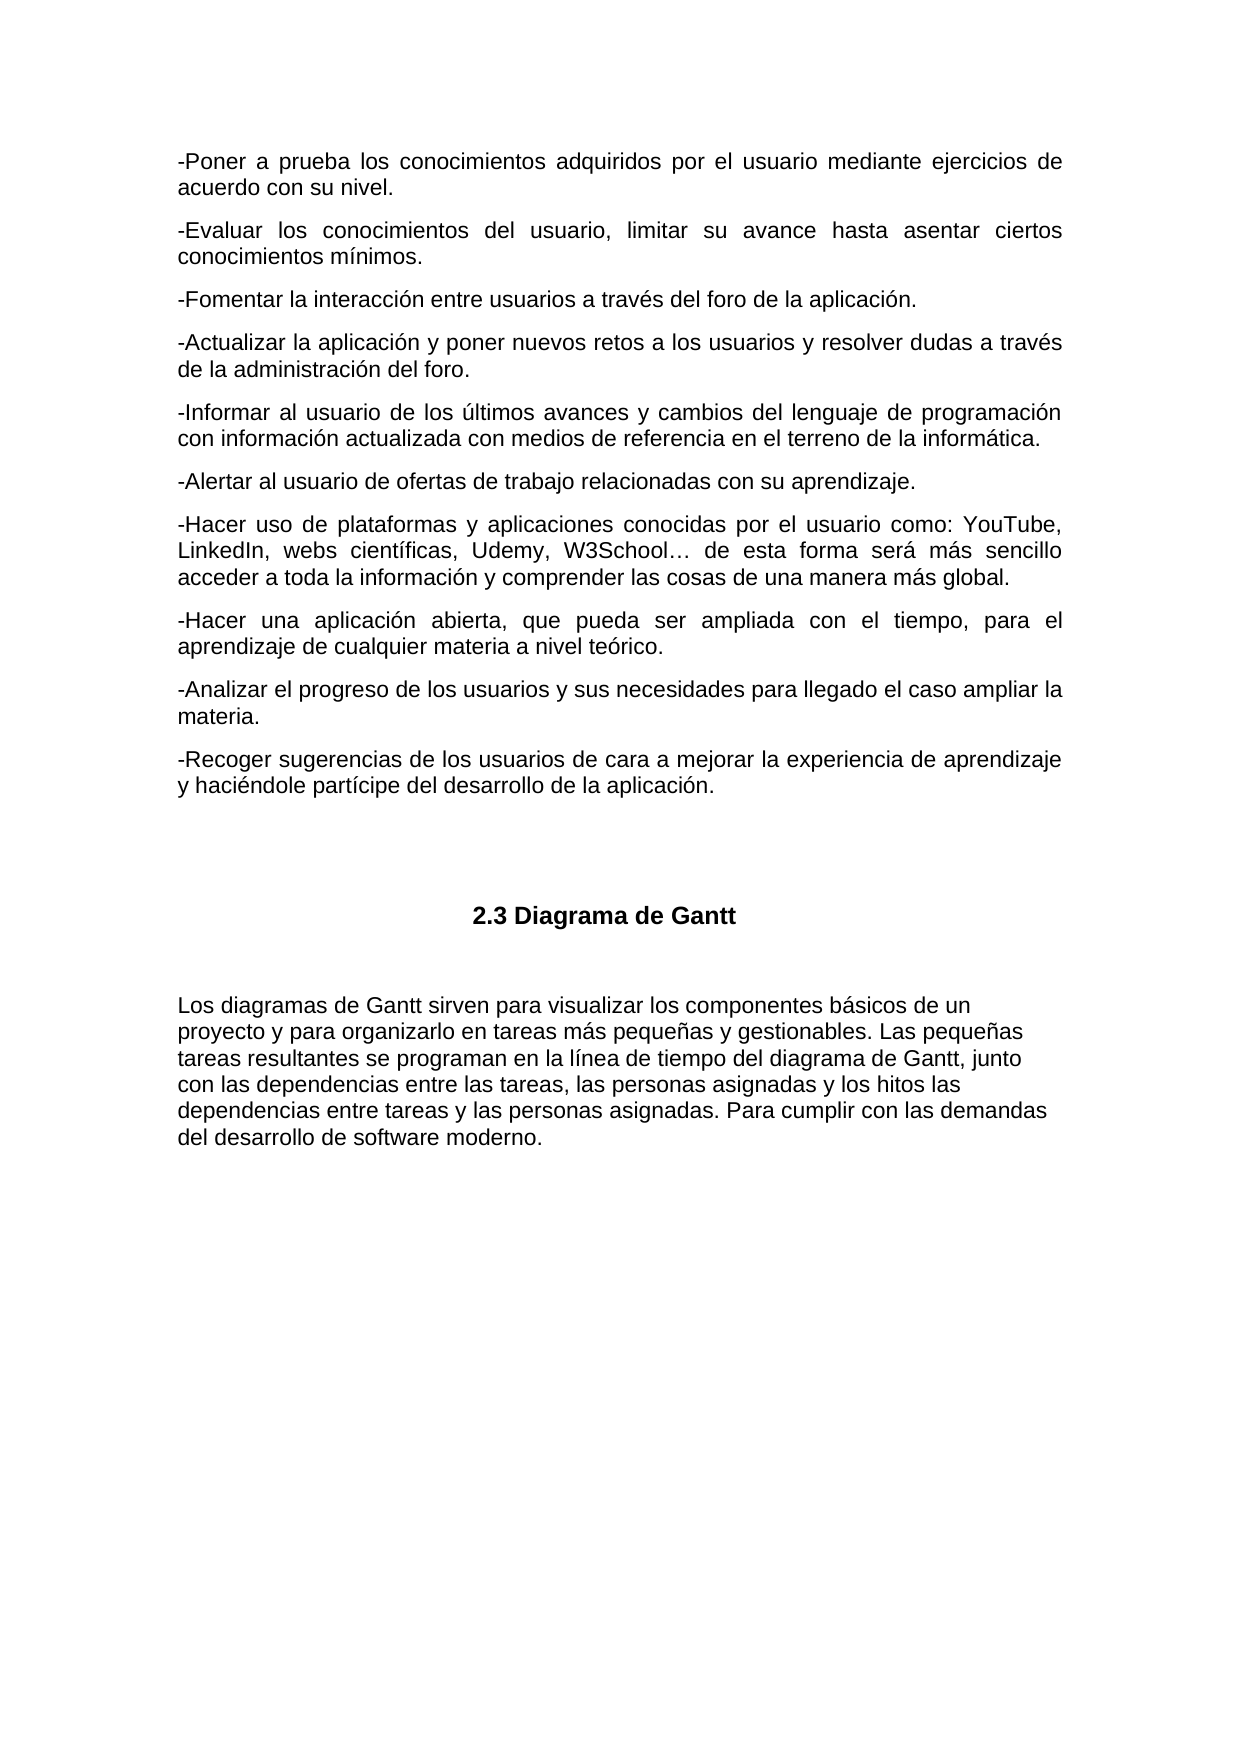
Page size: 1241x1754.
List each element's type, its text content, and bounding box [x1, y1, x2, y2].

text 2.3 Diagrama de Gantt [177, 901, 1063, 930]
text -Poner a prueba los conocimientos adquiridos por el usuario mediante ejercicios de acuerdo con su nivel. [177, 148, 1063, 200]
text -Hacer uso de plataformas y aplicaciones conocidas por el usuario como: YouTube, LinkedIn, webs científicas, Udemy, W3School… de esta forma será más sencillo acceder a toda la información y comprender las cosas de una manera más global. [177, 511, 1063, 590]
text -Alertar al usuario de ofertas de trabajo relacionadas con su aprendizaje. [177, 468, 1063, 494]
text -Recoger sugerencias de los usuarios de cara a mejorar la experiencia de aprendizaje y haciéndole partícipe del desarrollo de la aplicación. [177, 746, 1063, 798]
text -Analizar el progreso de los usuarios y sus necesidades para llegado el caso ampliar la materia. [177, 676, 1063, 729]
text -Hacer una aplicación abierta, que pueda ser ampliada con el tiempo, para el aprendizaje de cualquier materia a nivel teórico. [177, 607, 1063, 659]
text -Informar al usuario de los últimos avances y cambios del lenguaje de programación con información actualizada con medios de referencia en el terreno de la informática. [177, 399, 1063, 451]
text -Actualizar la aplicación y poner nuevos retos a los usuarios y resolver dudas a través de la administración del foro. [177, 329, 1063, 382]
text -Evaluar los conocimientos del usuario, limitar su avance hasta asentar ciertos conocimientos mínimos. [177, 217, 1063, 270]
text -Fomentar la interacción entre usuarios a través del foro de la aplicación. [177, 286, 1063, 313]
text Los diagramas de Gantt sirven para visualizar los componentes básicos de un proyecto y para organizarlo en tareas más pequeñas y gestionables. Las pequeñas tareas resultantes se programan en la línea de tiempo del diagrama de Gantt, junto con las dependencias entre las tareas, las personas asignadas y los hitos las dependencias entre tareas y las personas asignadas. Para cumplir con las demandas del desarrollo de software moderno. [177, 992, 1063, 1150]
